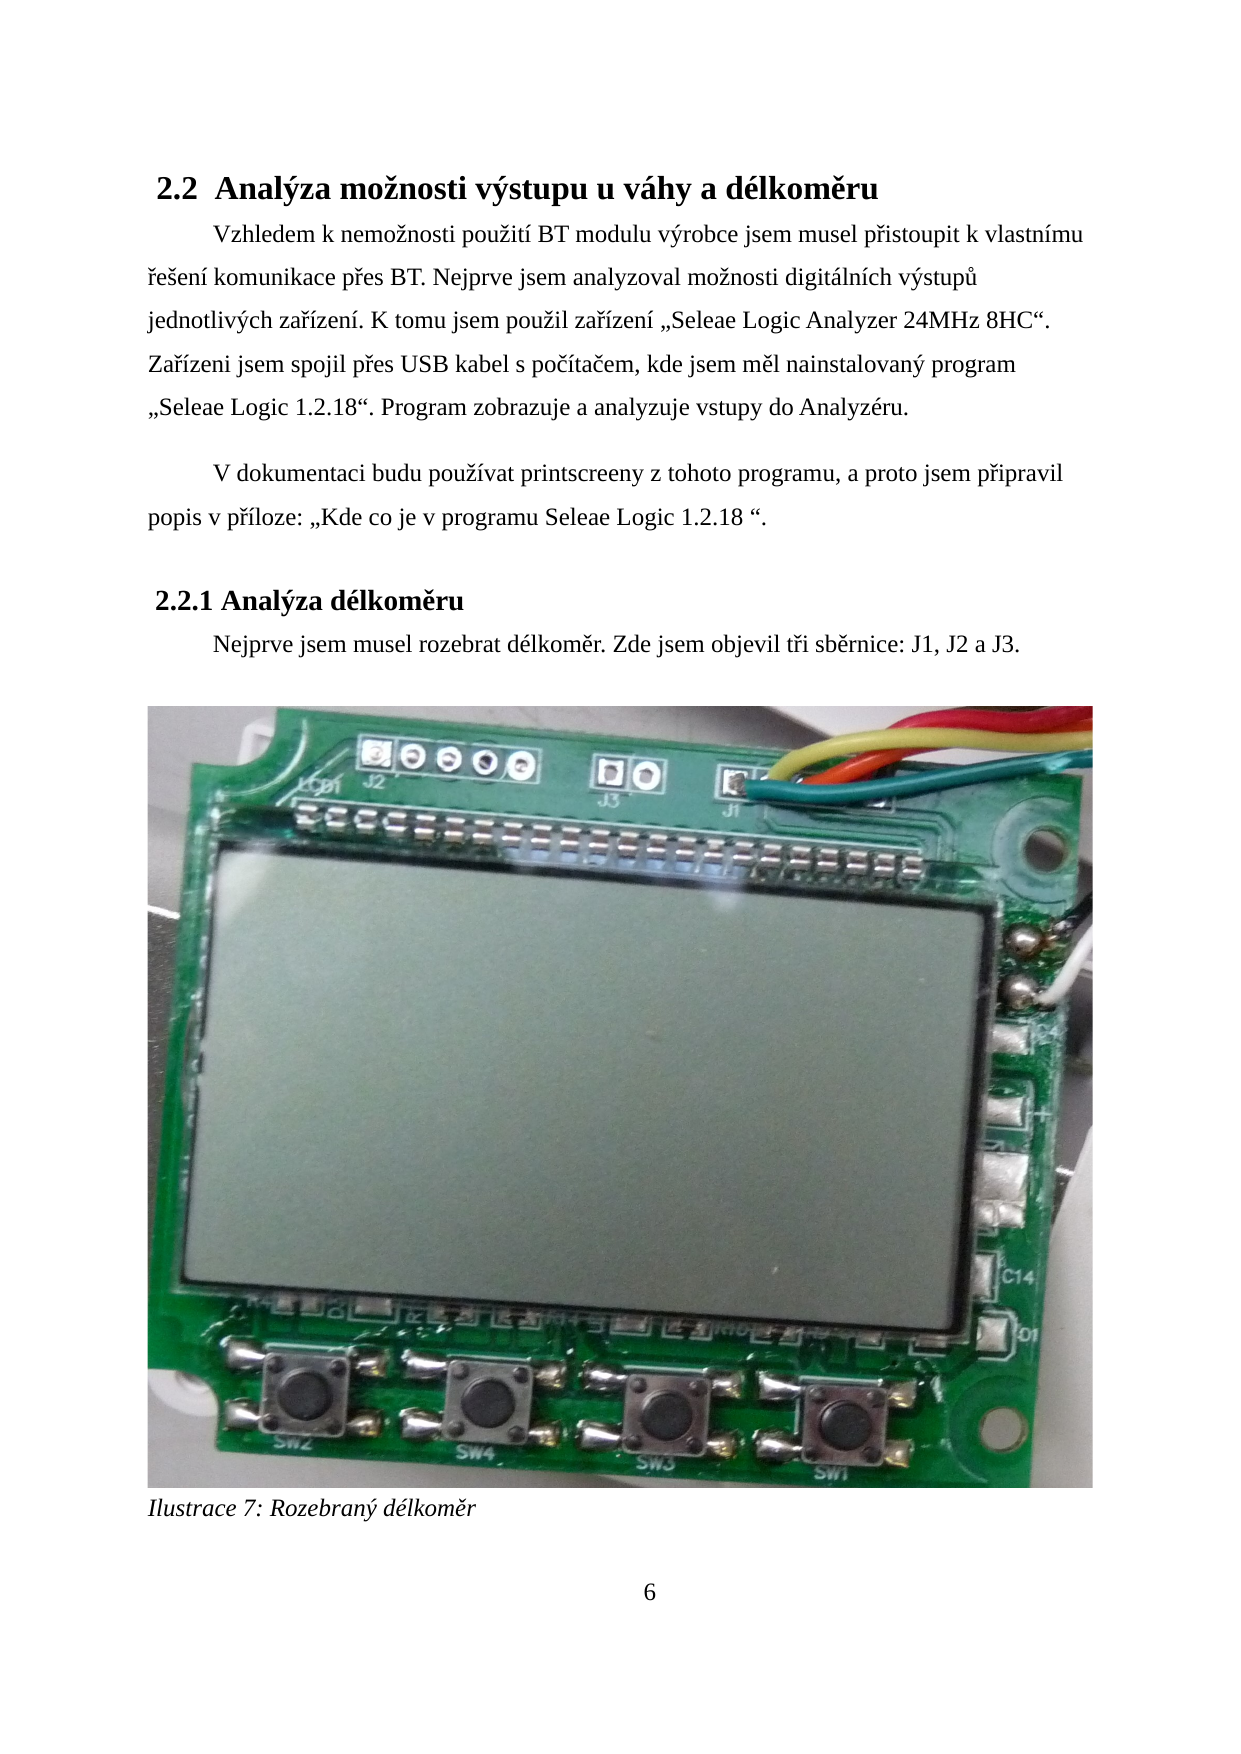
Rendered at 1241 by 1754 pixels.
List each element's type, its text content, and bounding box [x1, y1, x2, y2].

text V dokumentaci budu používat printscreeny z tohoto programu, a proto jsem připravil popis v příloze: „Kde co je v programu Seleae Logic 1.2.18 “. [148, 458, 1093, 530]
picture [147, 706, 1093, 1488]
text [148, 694, 1093, 706]
subtitle Analýza možnosti výstupu u váhy a délkoměru [148, 168, 1093, 207]
text Ilustrace 7: Rozebraný délkoměr [148, 1488, 1093, 1522]
text Nejprve jsem musel rozebrat délkoměr. Zde jsem objevil tři sběrnice: J1, J2 a J3. [148, 629, 1093, 658]
text Vzhledem k nemožnosti použití BT modulu výrobce jsem musel přistoupit k vlastnímu řešení komunikace přes BT. Nejprve jsem analyzoval možnosti digitálních výstupů jednotlivých zařízení. K tomu jsem použil zařízení „Seleae Logic Analyzer 24MHz 8HC“. Zařízeni jsem spojil přes USB kabel s počítačem, kde jsem měl nainstalovaný program „Seleae Logic 1.2.18“. Program zobrazuje a analyzuje vstupy do Analyzéru. [148, 219, 1093, 421]
subtitle Analýza délkoměru [148, 583, 1093, 617]
